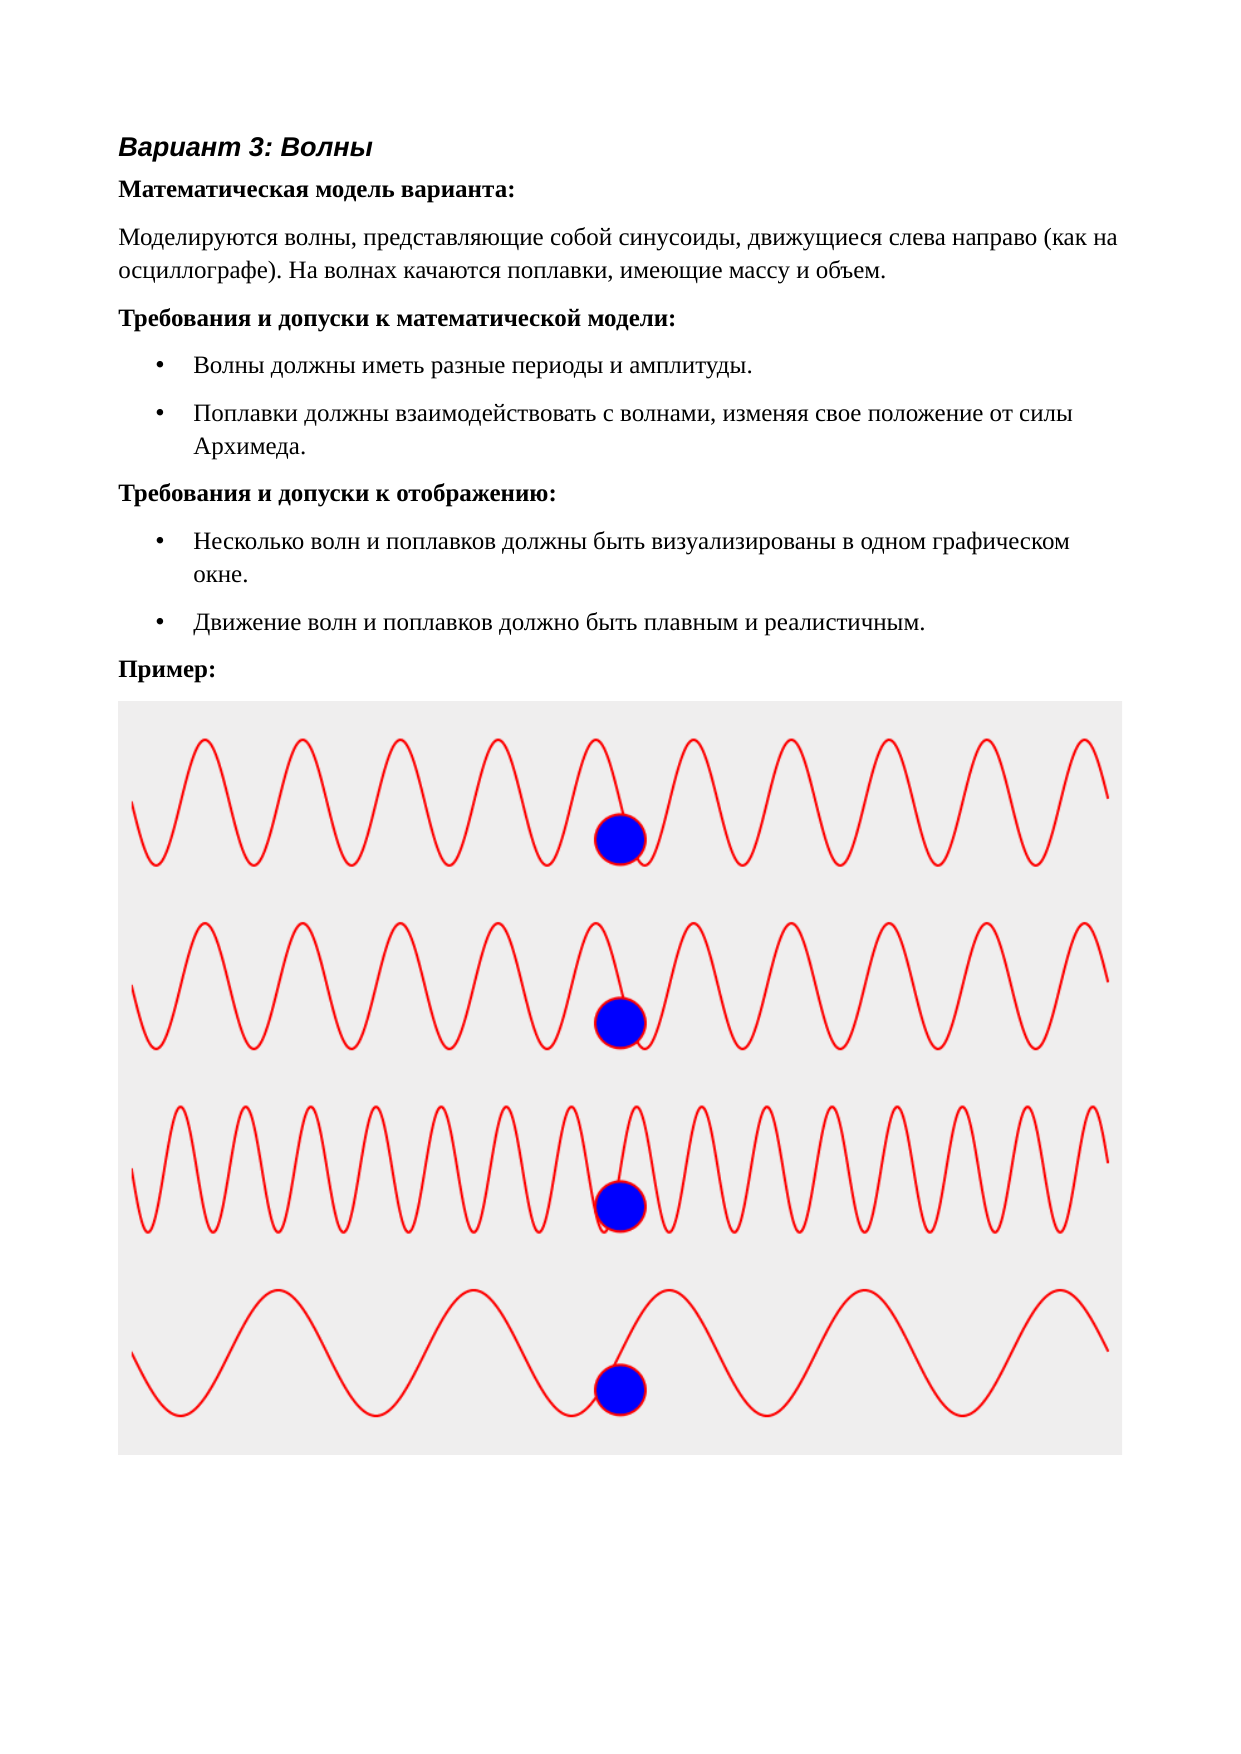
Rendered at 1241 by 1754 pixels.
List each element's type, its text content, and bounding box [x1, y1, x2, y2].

list Движение волн и поплавков должно быть плавным и реалистичным. [156, 607, 1122, 635]
list Несколько волн и поплавков должны быть визуализированы в одном графическом окне. [156, 526, 1122, 588]
text Требования и допуски к отображению: [118, 478, 1122, 507]
list Поплавки должны взаимодействовать с волнами, изменяя свое положение от силы Архимеда. [156, 398, 1122, 459]
list Волны должны иметь разные периоды и амплитуды. [156, 350, 1122, 379]
text Математическая модель варианта: [118, 174, 1122, 203]
subtitle Вариант 3: Волны [118, 131, 1122, 162]
text Требования и допуски к математической модели: [118, 303, 1122, 331]
picture [118, 701, 1123, 1455]
text Моделируются волны, представляющие собой синусоиды, движущиеся слева направо (как на осциллографе). На волнах качаются поплавки, имеющие массу и объем. [118, 222, 1122, 284]
text Пример: [118, 654, 1122, 683]
